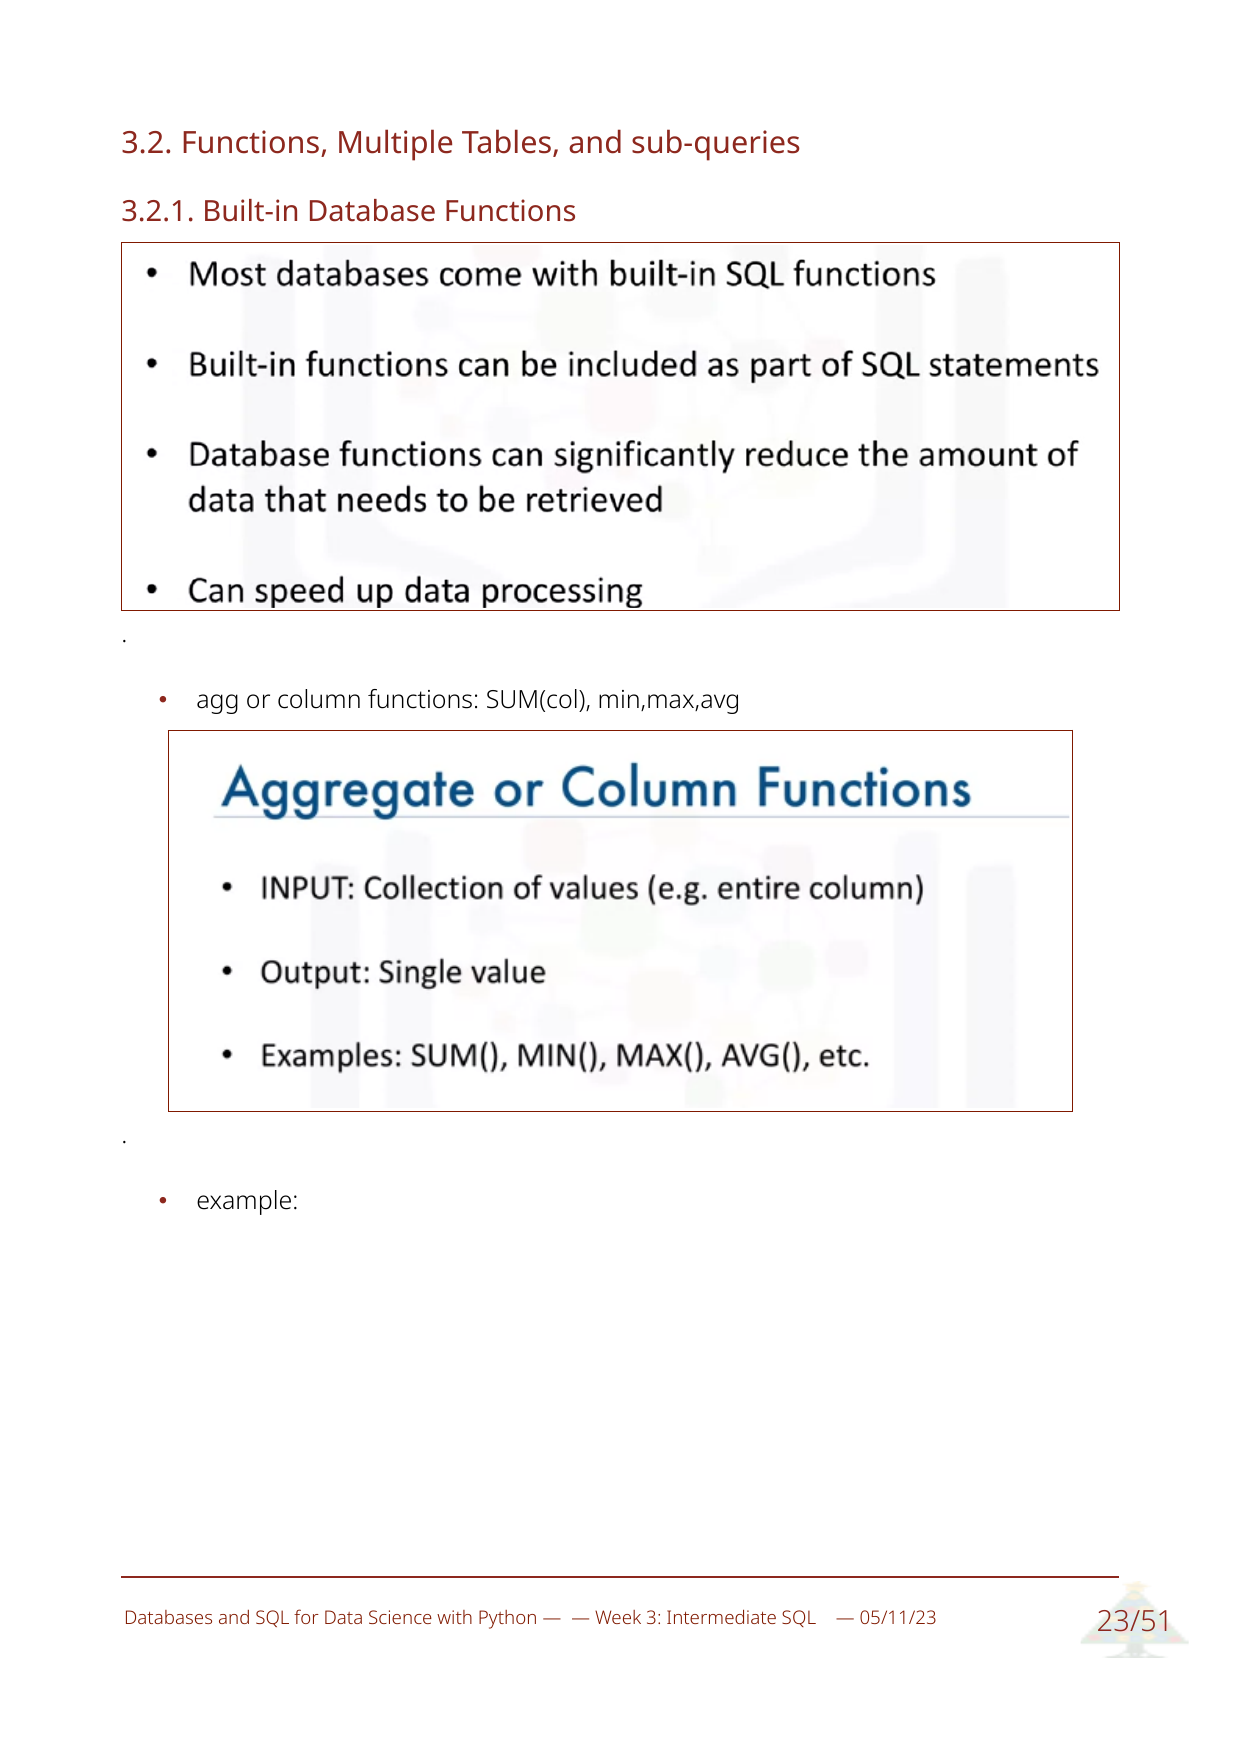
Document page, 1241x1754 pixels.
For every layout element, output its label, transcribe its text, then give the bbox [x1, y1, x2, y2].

subtitle Functions, Multiple Tables, and sub-queries [121, 121, 1119, 163]
subtitle Built-in Database Functions [121, 190, 1119, 229]
list example: [158, 1182, 1119, 1216]
picture [171, 733, 1070, 1108]
picture [124, 245, 1116, 608]
text . [121, 611, 1119, 650]
text [122, 243, 1119, 610]
text . [121, 731, 1119, 1151]
list agg or column functions: SUM(col), min,max,avg [158, 682, 1119, 716]
